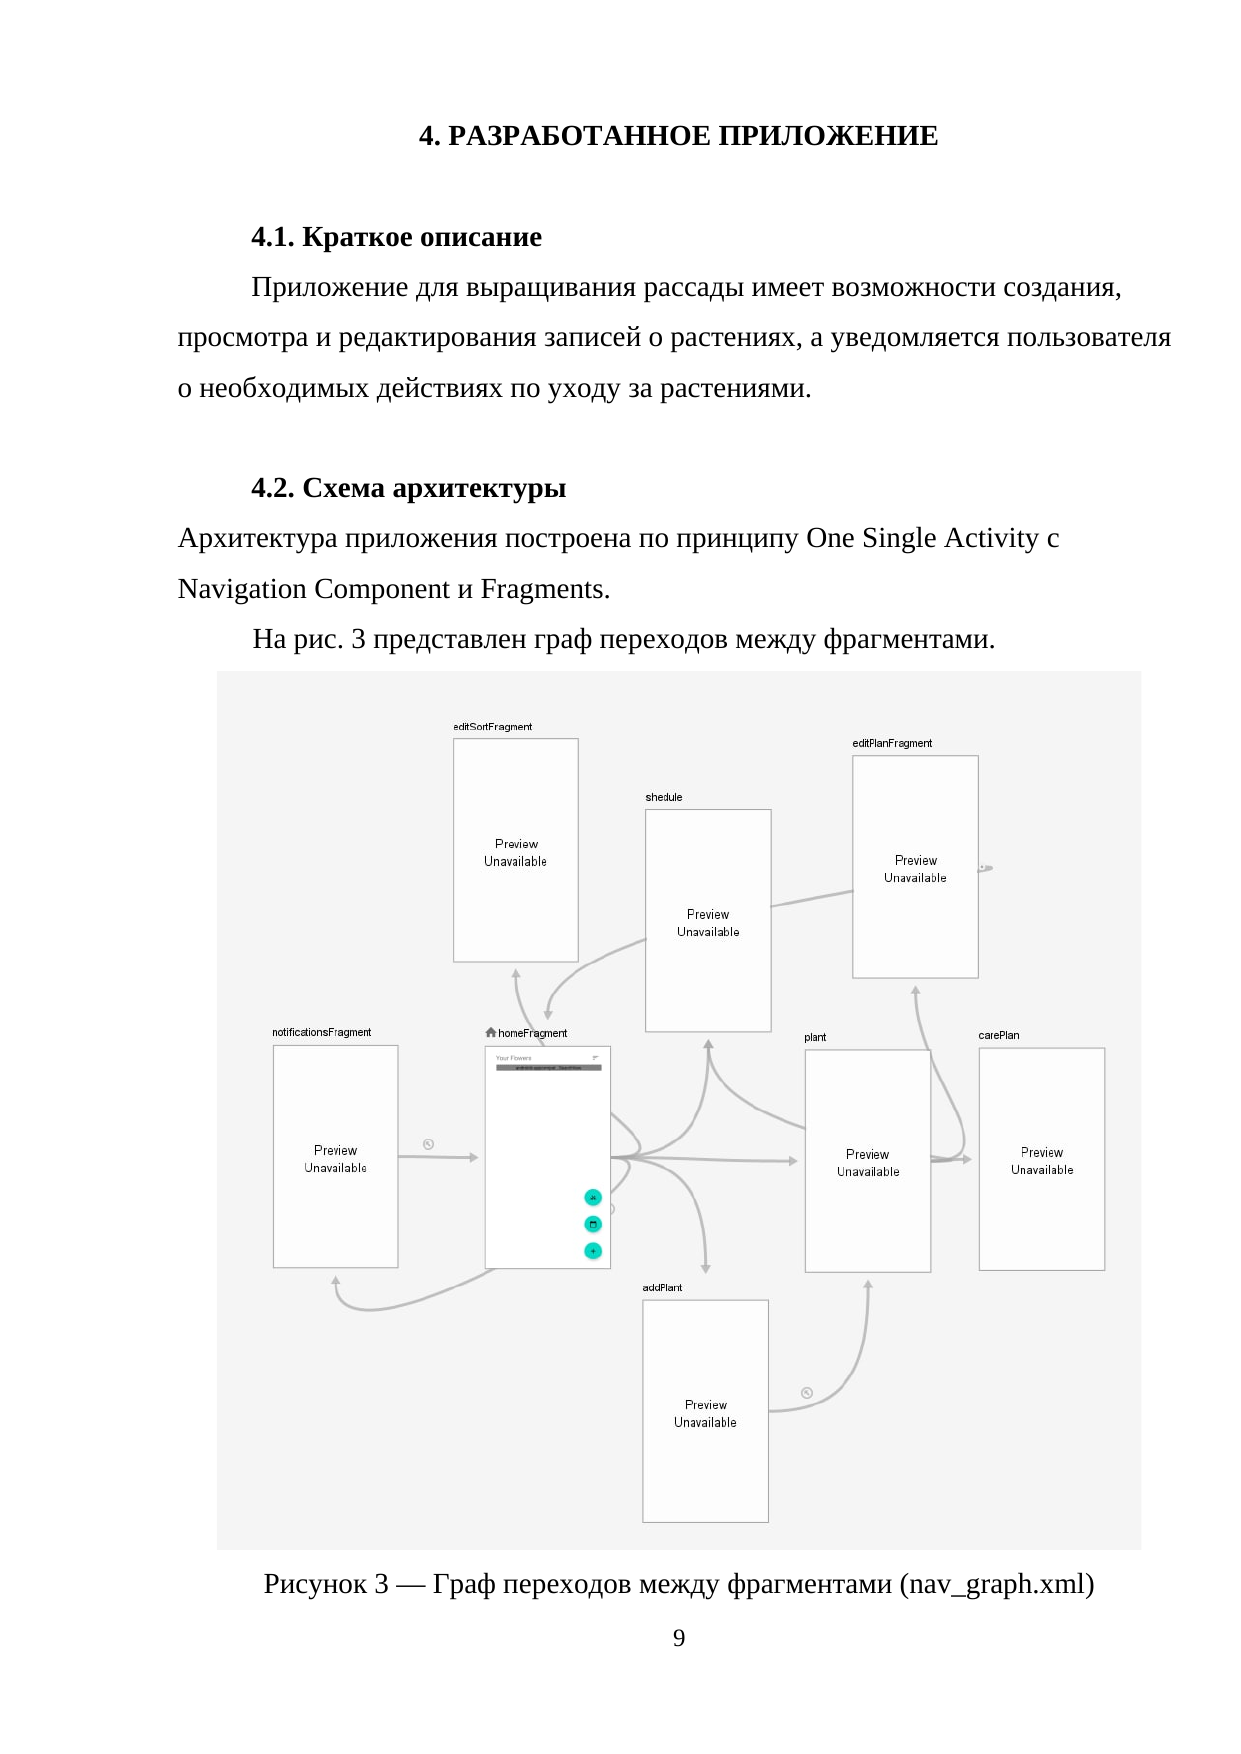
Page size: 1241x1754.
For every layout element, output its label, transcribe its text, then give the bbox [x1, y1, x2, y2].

text Приложение для выращивания рассады имеет возможности создания, просмотра и редактирования записей о растениях, а уведомляется пользователя о необходимых действиях по уходу за растениями. [177, 269, 1181, 403]
text На рис. 3 представлен граф переходов между фрагментами. [177, 621, 1181, 655]
text 4.2. Схема архитектуры [177, 470, 1181, 504]
picture [216, 671, 1142, 1550]
text 4. Разработанное приложение [177, 118, 1181, 152]
text 4.1. Краткое описание [177, 219, 1181, 252]
text Рисунок 3 — Граф переходов между фрагментами (nav_graph.xml) [177, 672, 1181, 1600]
text Архитектура приложения построена по принципу One Single Activity с Navigation Component и Fragments. [177, 521, 1181, 604]
